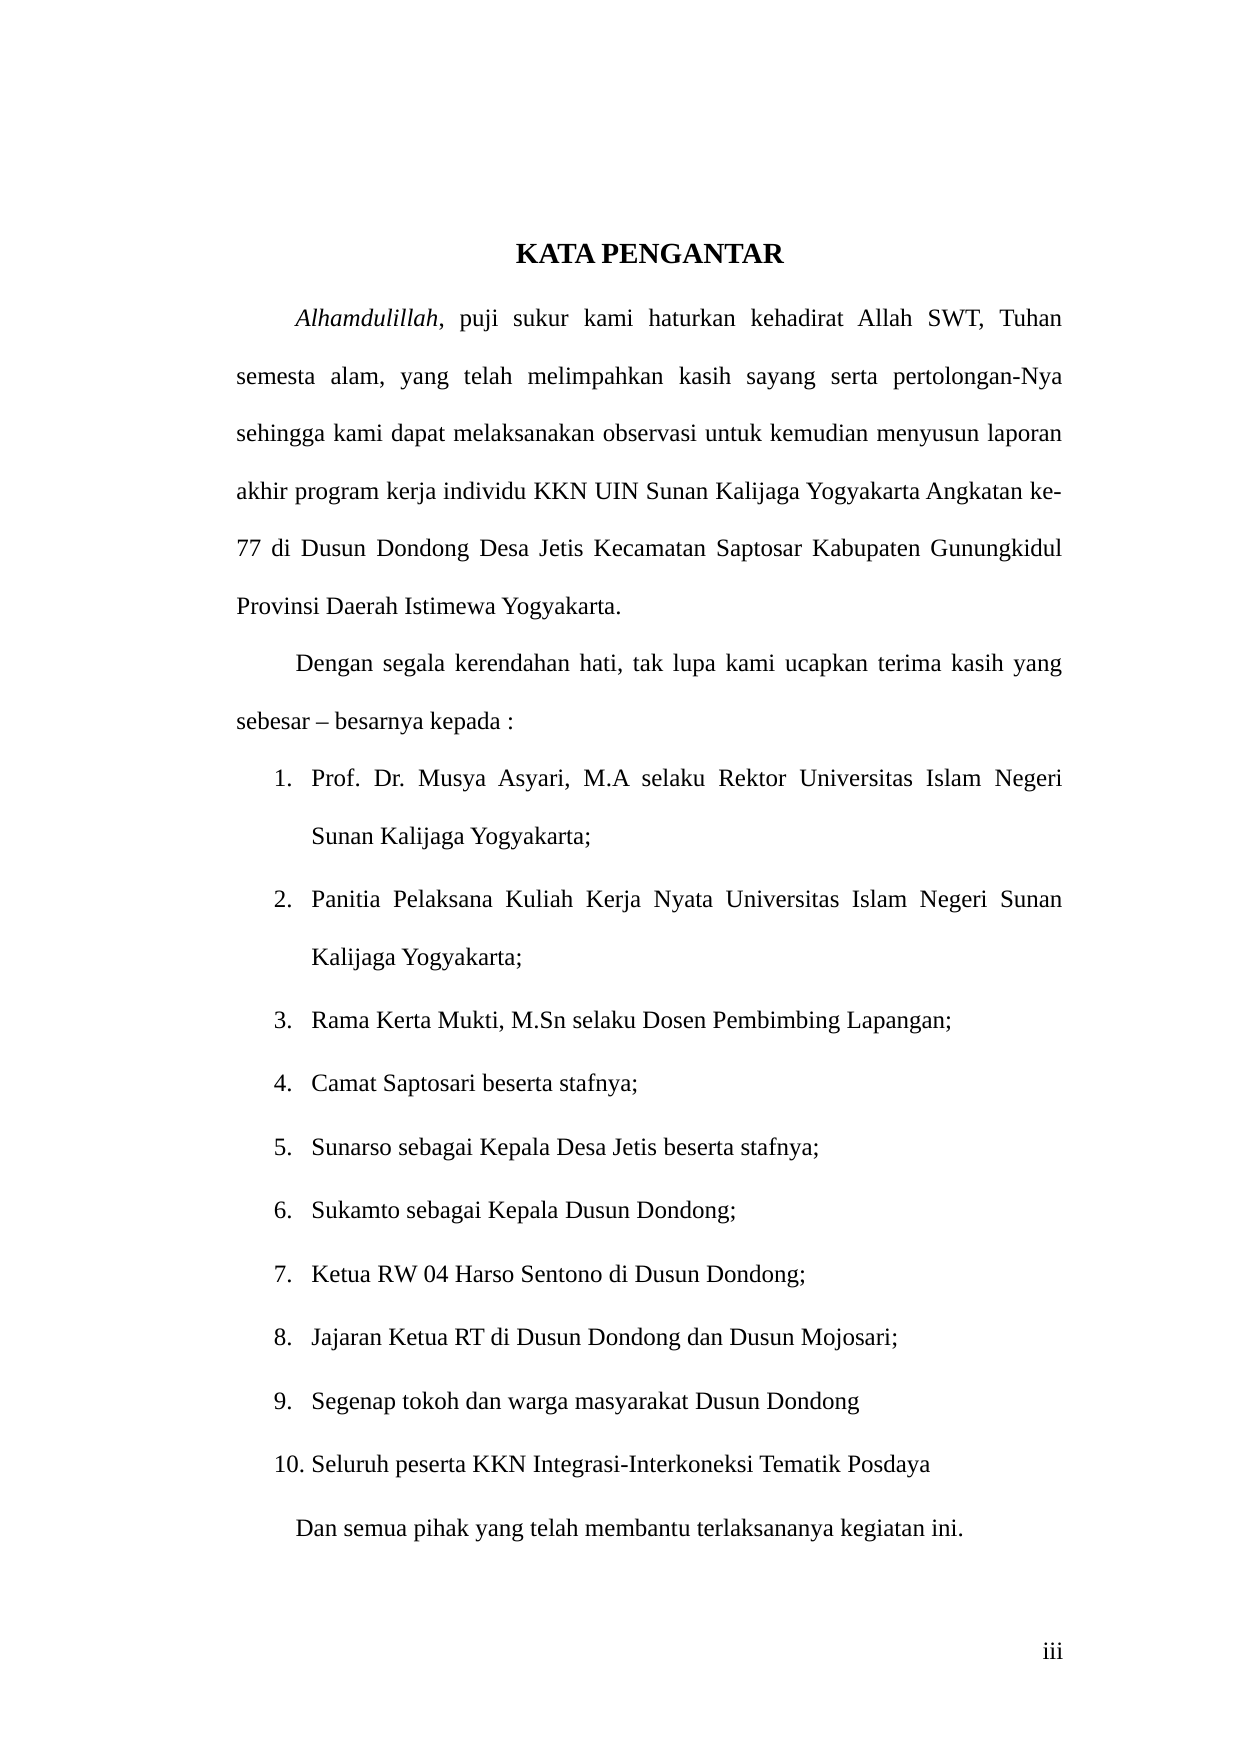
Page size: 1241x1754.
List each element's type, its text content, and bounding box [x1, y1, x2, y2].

list Sukamto sebagai Kepala Dusun Dondong; [274, 1195, 1063, 1224]
text KATA PENGANTAR [236, 236, 1063, 270]
list Segenap tokoh dan warga masyarakat Dusun Dondong [274, 1386, 1063, 1414]
list Ketua RW 04 Harso Sentono di Dusun Dondong; [274, 1259, 1063, 1288]
list Rama Kerta Mukti, M.Sn selaku Dosen Pembimbing Lapangan; [274, 1005, 1063, 1034]
list Panitia Pelaksana Kuliah Kerja Nyata Universitas Islam Negeri Sunan Kalijaga Yogyakarta; [274, 884, 1063, 970]
list Seluruh peserta KKN Integrasi-Interkoneksi Tematik Posdaya [274, 1449, 1063, 1478]
text Alhamdulillah, puji sukur kami haturkan kehadirat Allah SWT, Tuhan semesta alam, yang telah melimpahkan kasih sayang serta pertolongan-Nya sehingga kami dapat melaksanakan observasi untuk kemudian menyusun laporan akhir program kerja individu KKN UIN Sunan Kalijaga Yogyakarta Angkatan ke-77 di Dusun Dondong Desa Jetis Kecamatan Saptosar Kabupaten Gunungkidul Provinsi Daerah Istimewa Yogyakarta. [236, 303, 1063, 619]
text Dengan segala kerendahan hati, tak lupa kami ucapkan terima kasih yang sebesar – besarnya kepada : [236, 648, 1063, 734]
text Dan semua pihak yang telah membantu terlaksananya kegiatan ini. [236, 1513, 1063, 1541]
list Sunarso sebagai Kepala Desa Jetis beserta stafnya; [274, 1132, 1063, 1161]
list Jajaran Ketua RT di Dusun Dondong dan Dusun Mojosari; [274, 1322, 1063, 1351]
list Camat Saptosari beserta stafnya; [274, 1068, 1063, 1097]
list Prof. Dr. Musya Asyari, M.A selaku Rektor Universitas Islam Negeri Sunan Kalijaga Yogyakarta; [274, 763, 1063, 849]
